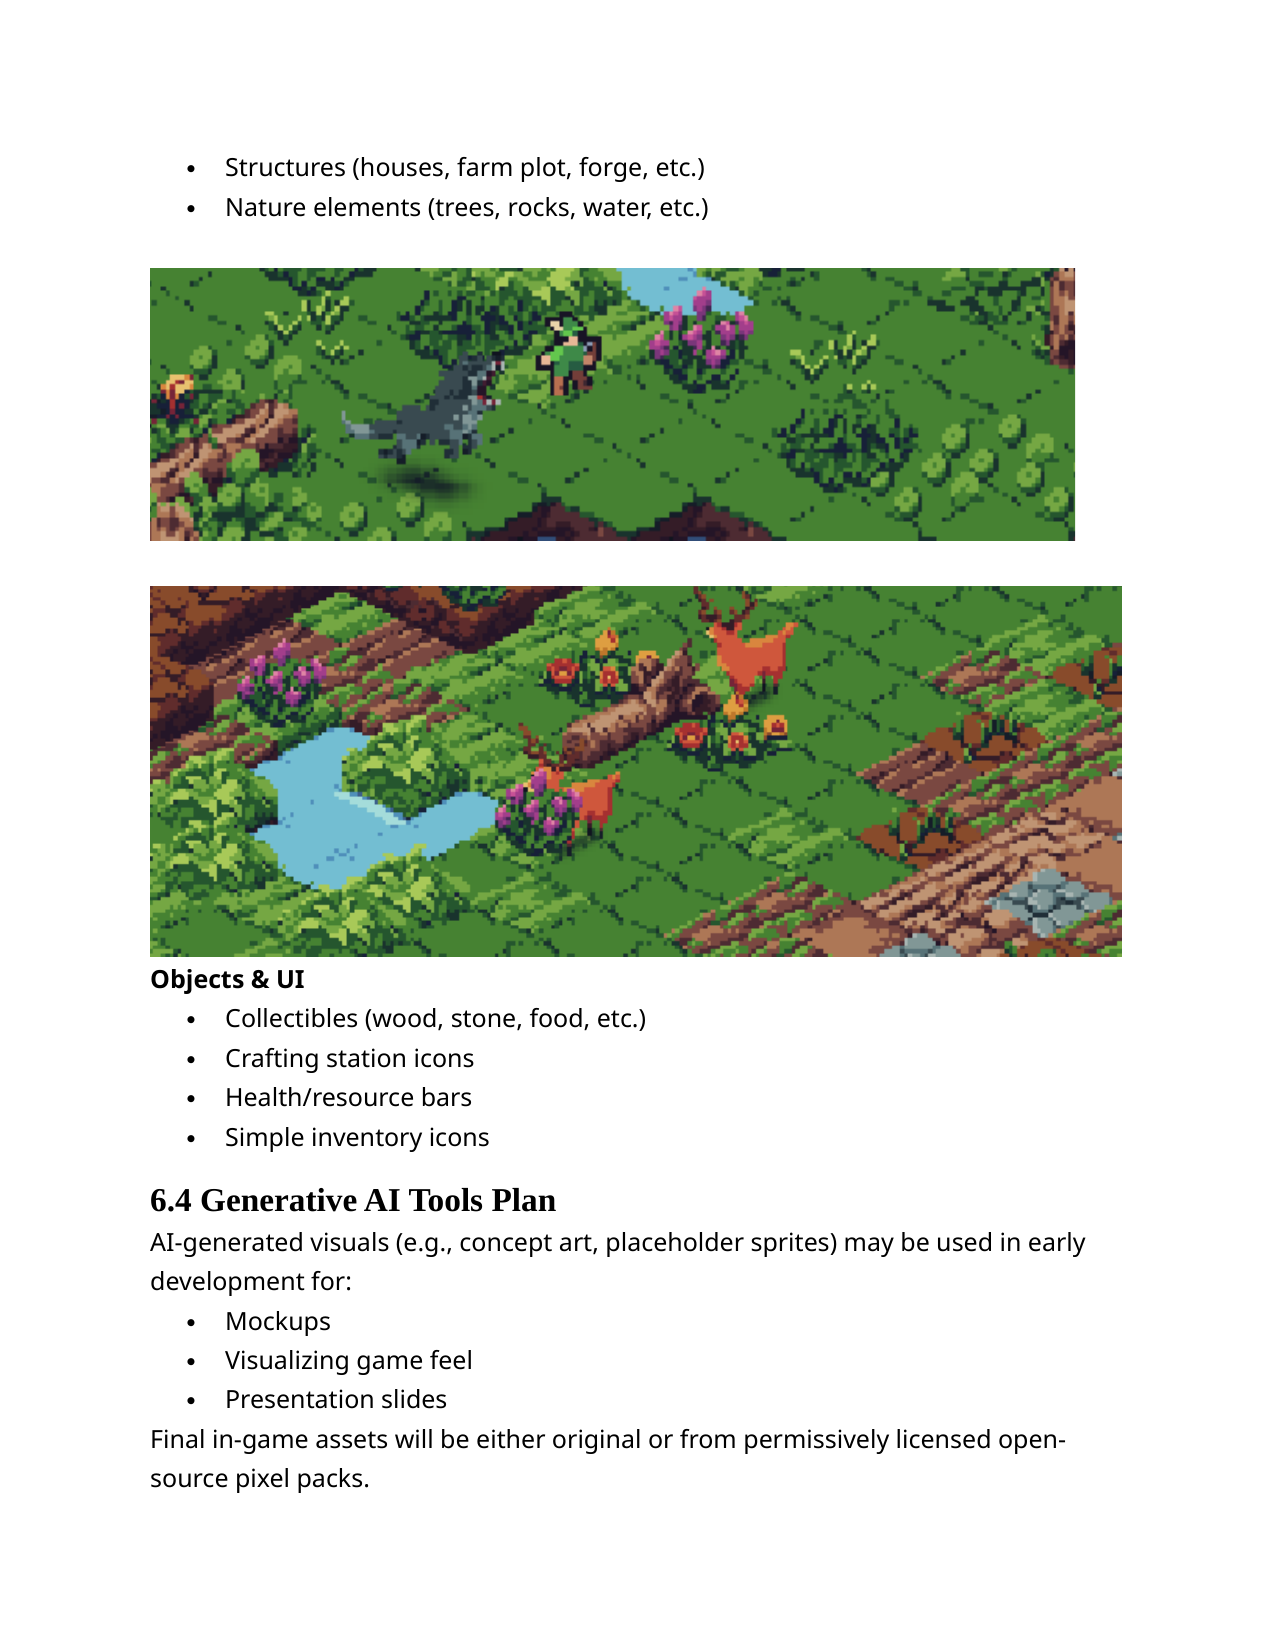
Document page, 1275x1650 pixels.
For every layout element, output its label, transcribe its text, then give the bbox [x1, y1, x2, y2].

list Crafting station icons [187, 1041, 1125, 1075]
list Presentation slides [187, 1382, 1125, 1416]
list Simple inventory icons [187, 1119, 1125, 1154]
list Mockups [187, 1303, 1125, 1337]
list Visualizing game feel [187, 1343, 1125, 1377]
list Structures (houses, farm plot, forge, etc.) [187, 150, 1125, 184]
picture [150, 586, 1122, 957]
list Collectibles (wood, stone, food, etc.) [187, 1001, 1125, 1035]
picture [150, 268, 1076, 541]
list Nature elements (trees, rocks, water, etc.) [187, 189, 1125, 223]
text Final in-game assets will be either original or from permissively licensed open-source pixel packs. [150, 1422, 1125, 1495]
text AI-generated visuals (e.g., concept art, placeholder sprites) may be used in early development for: [150, 1224, 1125, 1298]
text Objects & UI [150, 962, 1125, 996]
subtitle 6.4 Generative AI Tools Plan [150, 1180, 1125, 1218]
list Health/resource bars [187, 1080, 1125, 1114]
